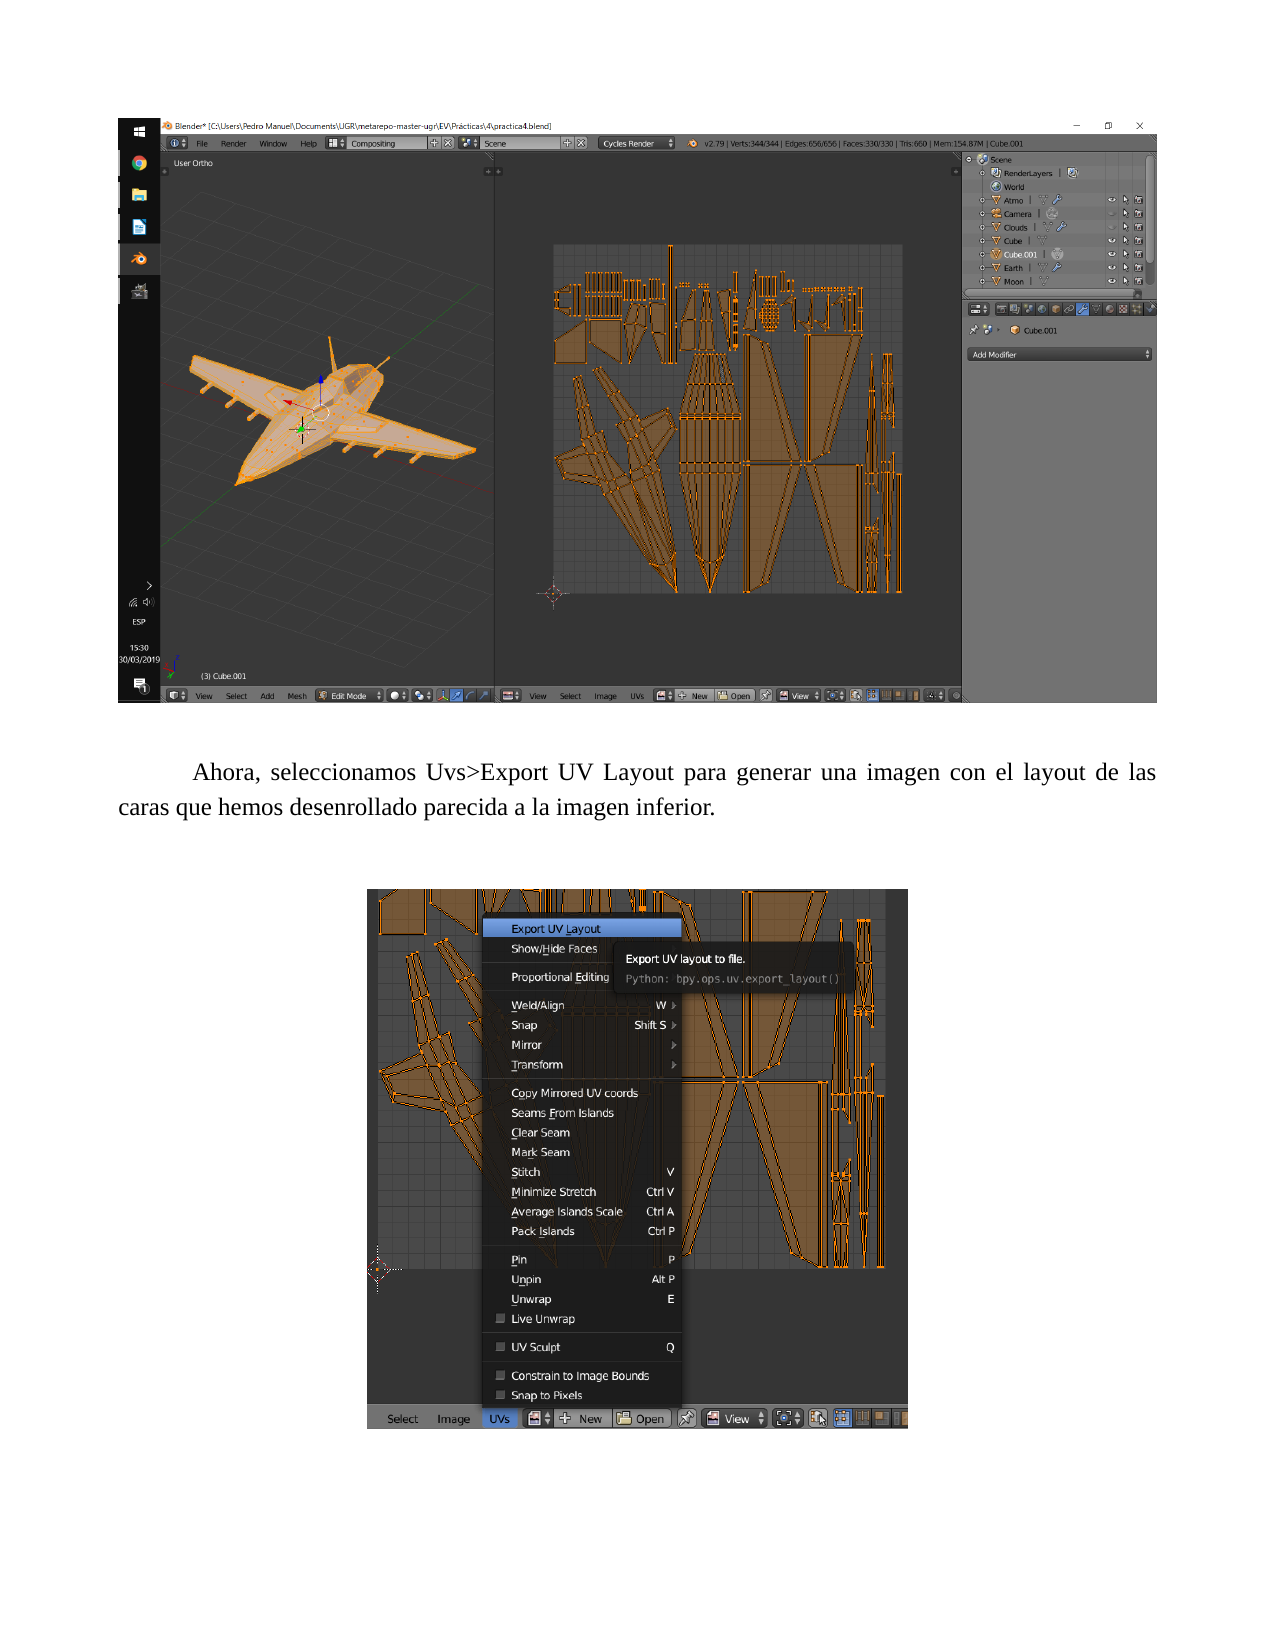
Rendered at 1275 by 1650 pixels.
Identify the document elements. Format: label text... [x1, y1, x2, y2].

picture [367, 889, 908, 1429]
text Ahora, seleccionamos Uvs>Export UV Layout para generar una imagen con el layout de las caras que hemos desenrollado parecida a la imagen inferior. [118, 757, 1157, 820]
picture [118, 118, 1157, 703]
